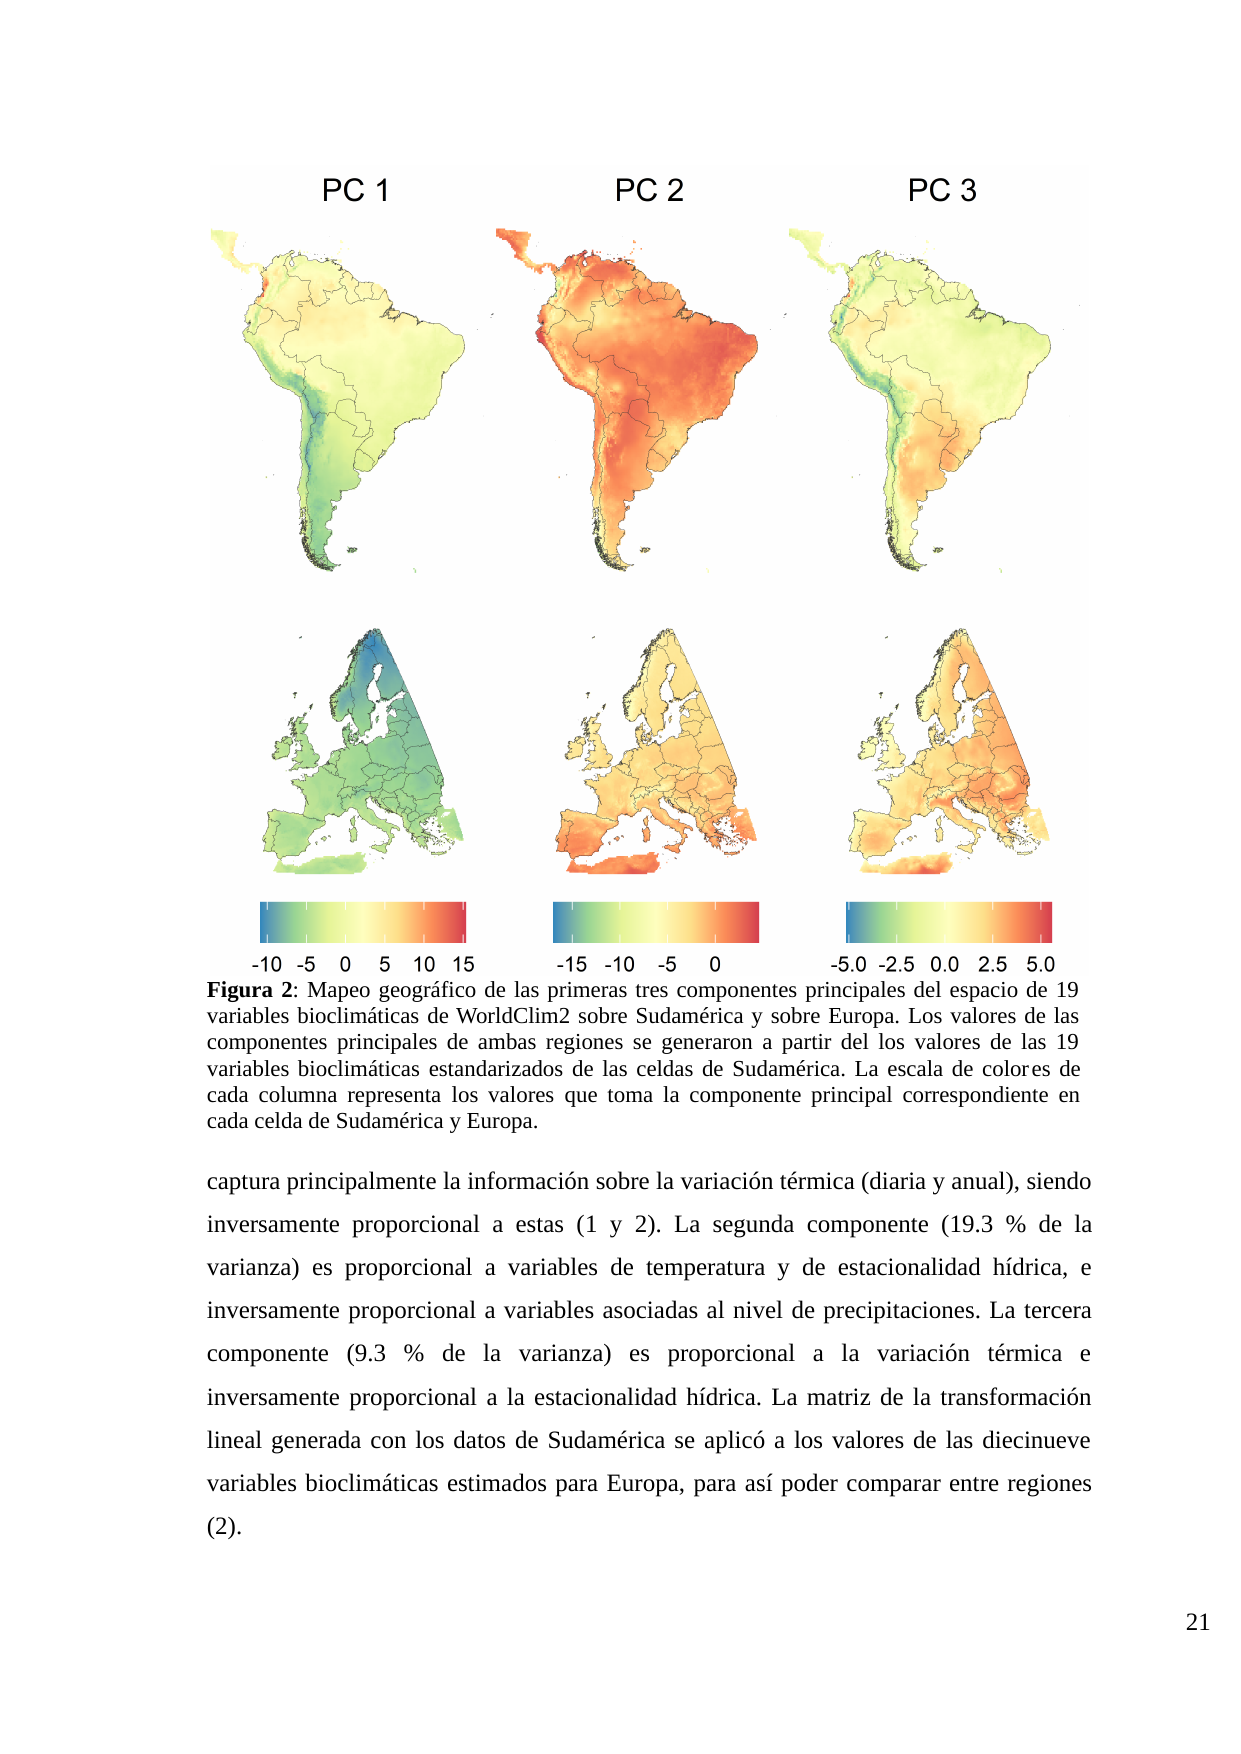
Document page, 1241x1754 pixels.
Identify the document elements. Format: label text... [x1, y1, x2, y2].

text Figura 2: Mapeo geográfico de las primeras tres componentes principales del espacio de 19 variables bioclimáticas de WorldClim2 sobre Sudamérica y sobre Europa. Los valores de las componentes principales de ambas regiones se generaron a partir del los valores de las 19 variables bioclimáticas estandarizados de las celdas de Sudamérica. La escala de colores de cada columna representa los valores que toma la componente principal correspondiente en cada celda de Sudamérica y Europa. [207, 178, 1081, 1134]
picture [210, 165, 1089, 976]
text Para analizar el espacio de variables climáticas se utilizaron datos de diecinueve variables bio-climáticas disponibles globalmente (con una resolución de 2.5 minutos de arco) en la base de datos WorldClim2 (Tabla S. 1) (Fick & Hijmans, 2017). Se realizó una reducción dimensional de estas variables empleando un análisis de componentes principales (PCA, ver Júnior & Nóbrega (2018)), a partir de los valores estandarizados de las diecinueve variables correspondientes a las celdas de Sudamérica. Se conservaron para el resto del análisis las primeras 3 componentes principales (PCs), que en conjunto describen un 84.1 % de la varianza (Figura S. 1). La primera componente (55.4 % de la varianza) captura principalmente la información sobre la variación térmica (diaria y anual), siendo inversamente proporcional a estas (Tabla S. 1 y Figura S. 2). La segunda componente (19.3 % de la varianza) es proporcional a variables de temperatura y de estacionalidad hídrica, e inversamente proporcional a variables asociadas al nivel de precipitaciones. La tercera componente (9.3 % de la varianza) es proporcional a la variación térmica e inversamente proporcional a la estacionalidad hídrica. La matriz de la transformación lineal generada con los datos de Sudamérica se aplicó a los valores de las diecinueve variables bioclimáticas estimados para Europa, para así poder comparar entre regiones (Figura 2). [207, 1140, 1093, 1540]
